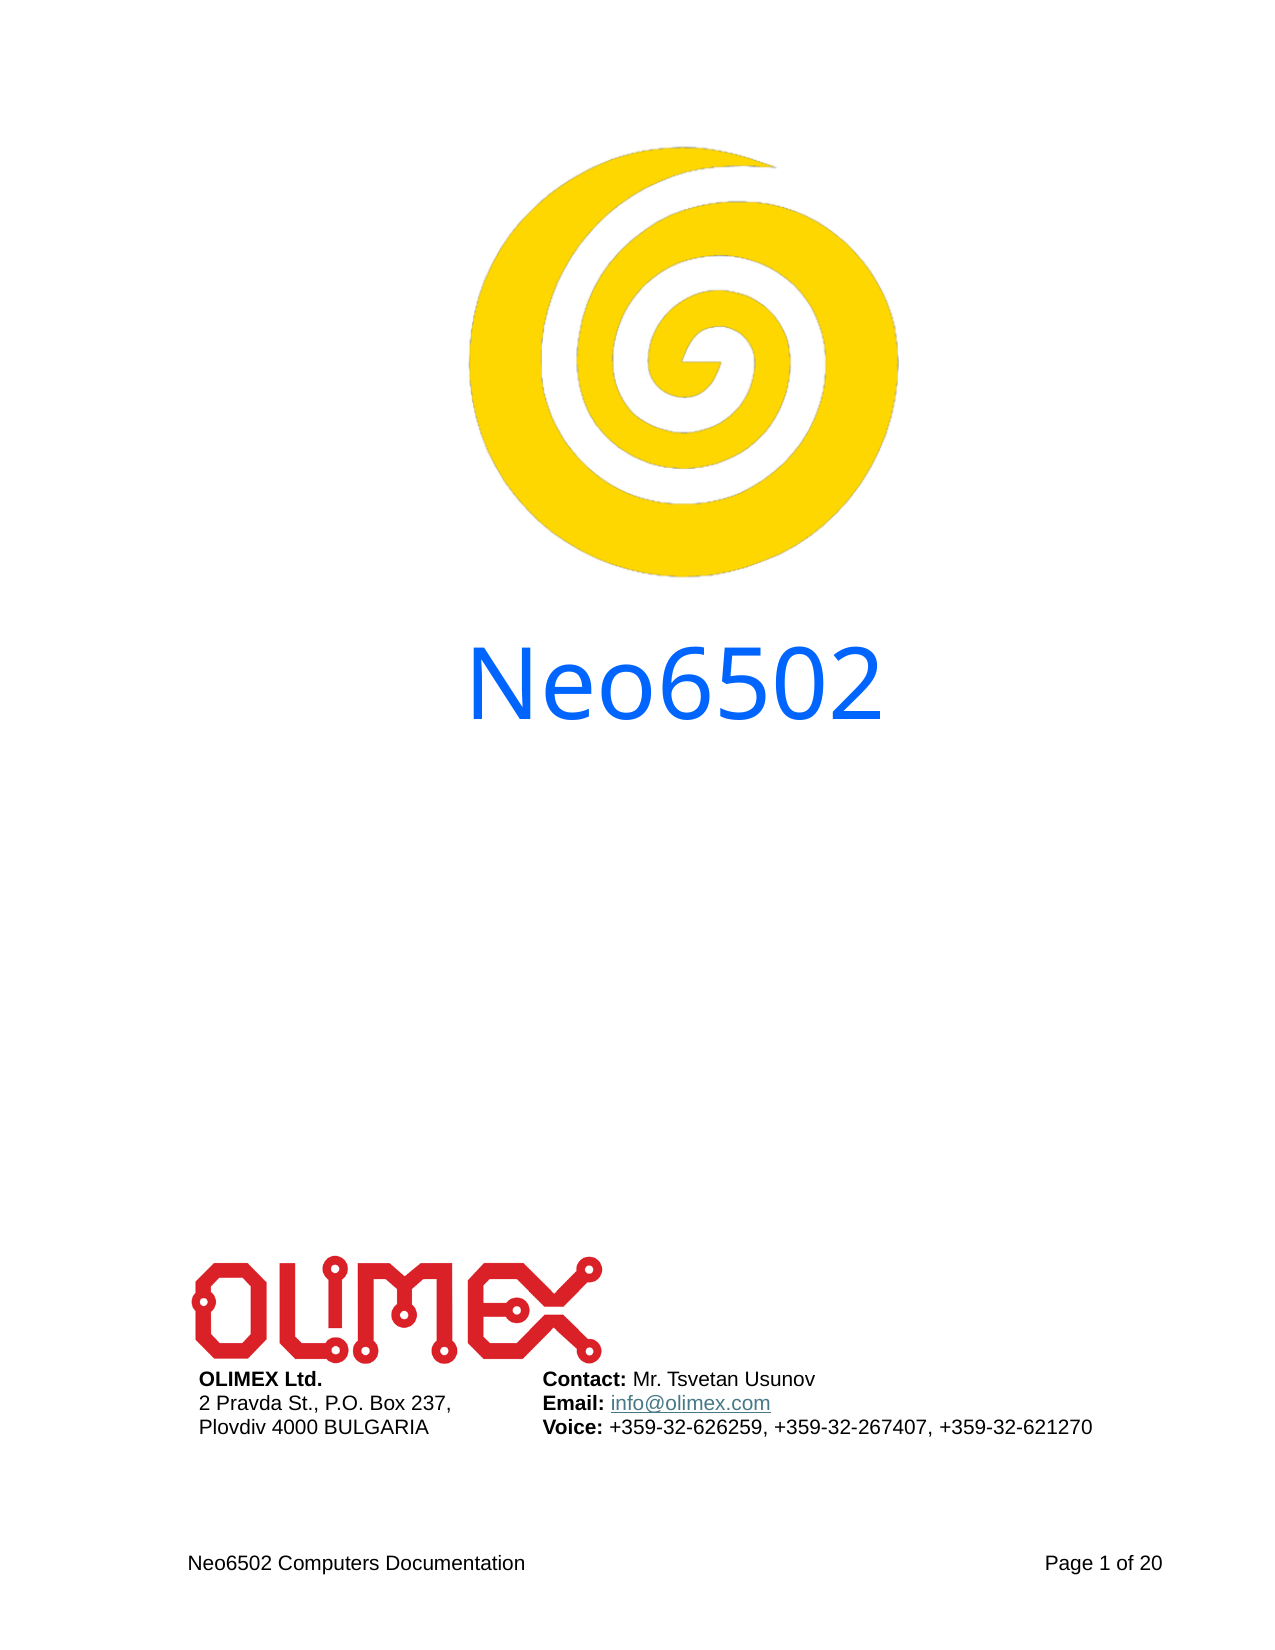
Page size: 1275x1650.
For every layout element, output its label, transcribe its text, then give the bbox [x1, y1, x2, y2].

picture [425, 112, 926, 613]
picture [187, 1251, 606, 1368]
text Neo6502 [187, 612, 1162, 749]
table_header Contact: Mr. Tsvetan Usunov Email: info@olimex.com Voice: +359-32-626259, +359-32-267407, +359-32-621270 [531, 1367, 1153, 1439]
table_header OLIMEX Ltd. 2 Pravda St., P.O. Box 237, Plovdiv 4000 BULGARIA [188, 1368, 531, 1439]
